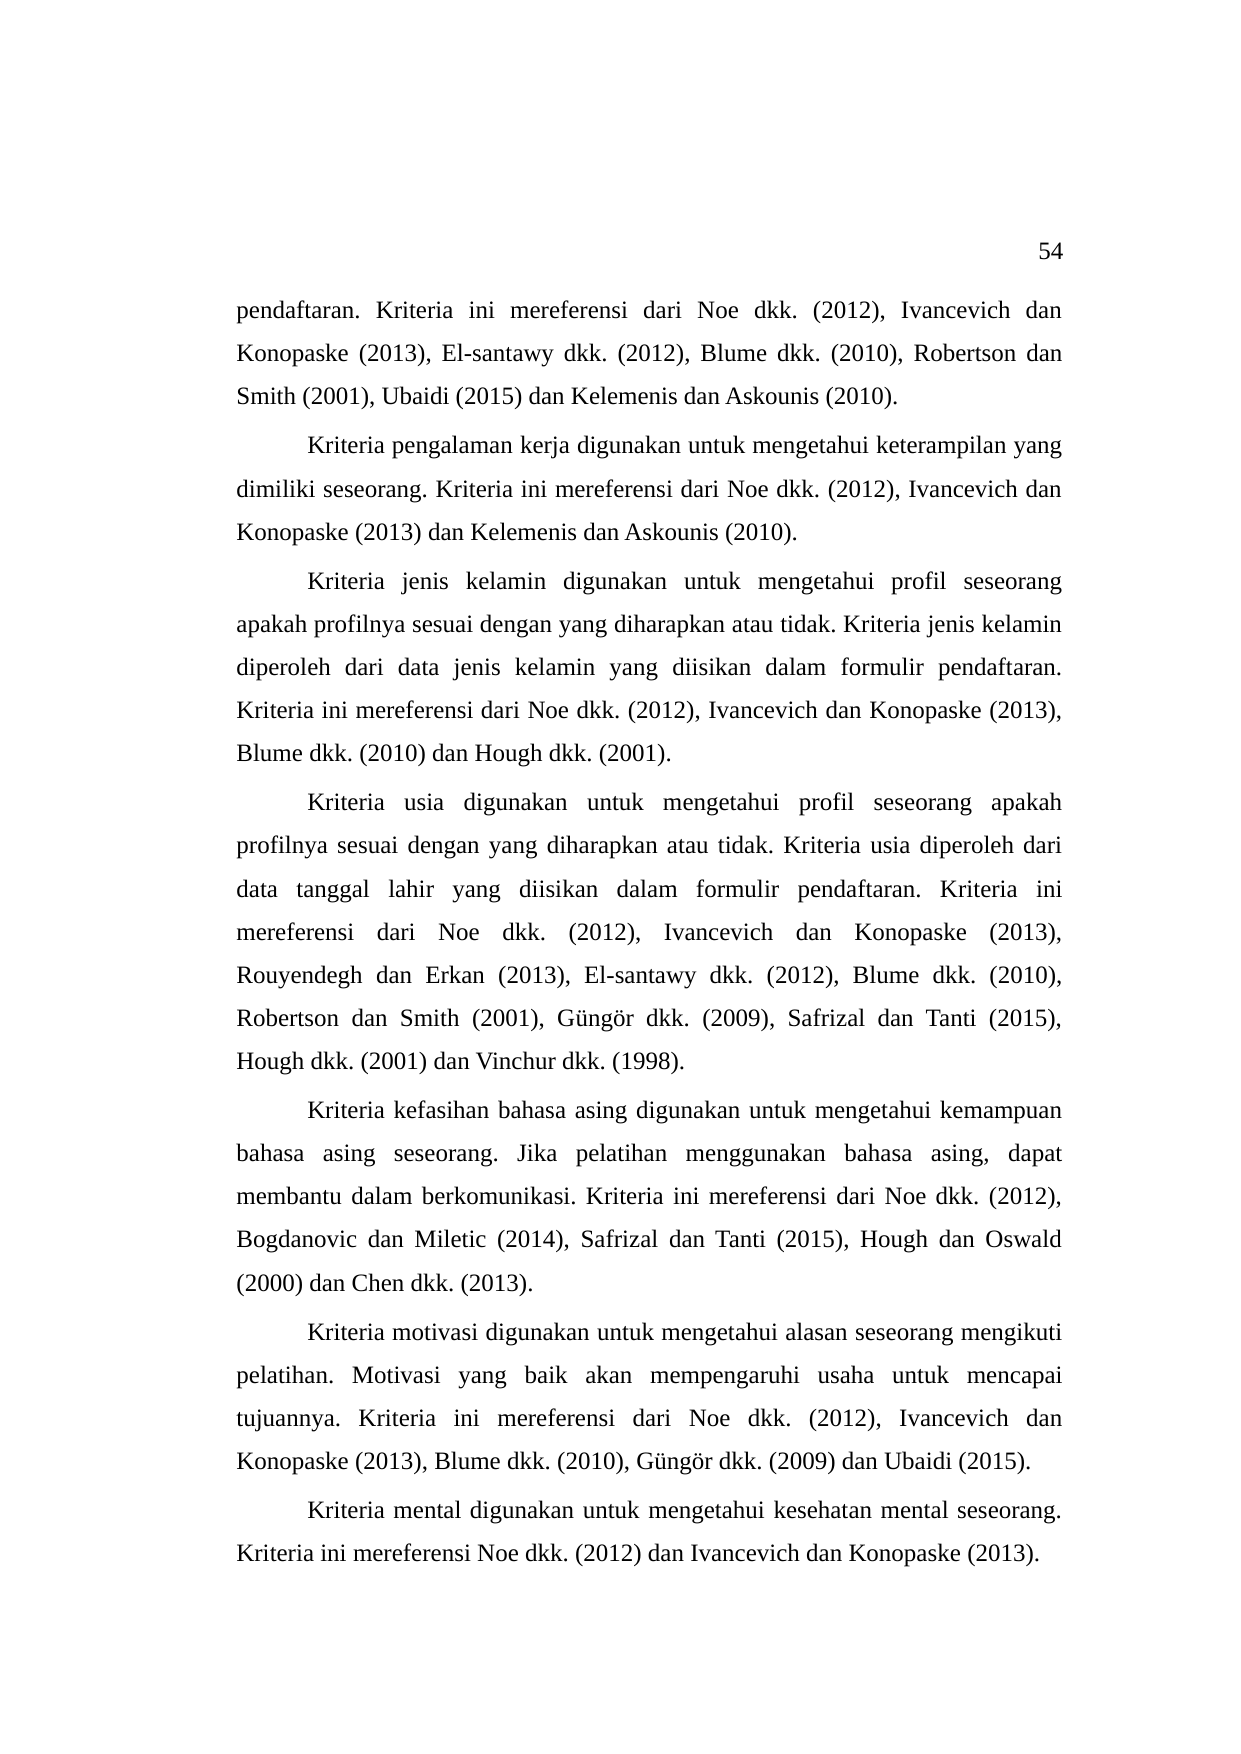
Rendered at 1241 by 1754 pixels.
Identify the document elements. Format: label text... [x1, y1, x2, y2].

text Kriteria usia digunakan untuk mengetahui profil seseorang apakah profilnya sesuai dengan yang diharapkan atau tidak. Kriteria usia diperoleh dari data tanggal lahir yang diisikan dalam formulir pendaftaran. Kriteria ini mereferensi dari Noe dkk. (2012), Ivancevich dan Konopaske (2013), Rouyendegh dan Erkan (2013), El-santawy dkk. (2012), Blume dkk. (2010), Robertson dan Smith (2001), Güngör dkk. (2009), Safrizal dan Tanti (2015), Hough dkk. (2001) dan Vinchur dkk. (1998). [236, 787, 1063, 1075]
text Kriteria jenis kelamin digunakan untuk mengetahui profil seseorang apakah profilnya sesuai dengan yang diharapkan atau tidak. Kriteria jenis kelamin diperoleh dari data jenis kelamin yang diisikan dalam formulir pendaftaran. Kriteria ini mereferensi dari Noe dkk. (2012), Ivancevich dan Konopaske (2013), Blume dkk. (2010) dan Hough dkk. (2001). [236, 566, 1063, 767]
text Kriteria kefasihan bahasa asing digunakan untuk mengetahui kemampuan bahasa asing seseorang. Jika pelatihan menggunakan bahasa asing, dapat membantu dalam berkomunikasi. Kriteria ini mereferensi dari Noe dkk. (2012), Bogdanovic dan Miletic (2014), Safrizal dan Tanti (2015), Hough dan Oswald (2000) dan Chen dkk. (2013). [236, 1095, 1063, 1296]
text Kriteria motivasi digunakan untuk mengetahui alasan seseorang mengikuti pelatihan. Motivasi yang baik akan mempengaruhi usaha untuk mencapai tujuannya. Kriteria ini mereferensi dari Noe dkk. (2012), Ivancevich dan Konopaske (2013), Blume dkk. (2010), Güngör dkk. (2009) dan Ubaidi (2015). [236, 1317, 1063, 1475]
text Kriteria mental digunakan untuk mengetahui kesehatan mental seseorang. Kriteria ini mereferensi Noe dkk. (2012) dan Ivancevich dan Konopaske (2013). [236, 1495, 1063, 1567]
text Kriteria pengalaman kerja digunakan untuk mengetahui keterampilan yang dimiliki seseorang. Kriteria ini mereferensi dari Noe dkk. (2012), Ivancevich dan Konopaske (2013) dan Kelemenis dan Askounis (2010). [236, 431, 1063, 546]
text pendaftaran. Kriteria ini mereferensi dari Noe dkk. (2012), Ivancevich dan Konopaske (2013), El-santawy dkk. (2012), Blume dkk. (2010), Robertson dan Smith (2001), Ubaidi (2015) dan Kelemenis dan Askounis (2010). [236, 295, 1063, 410]
